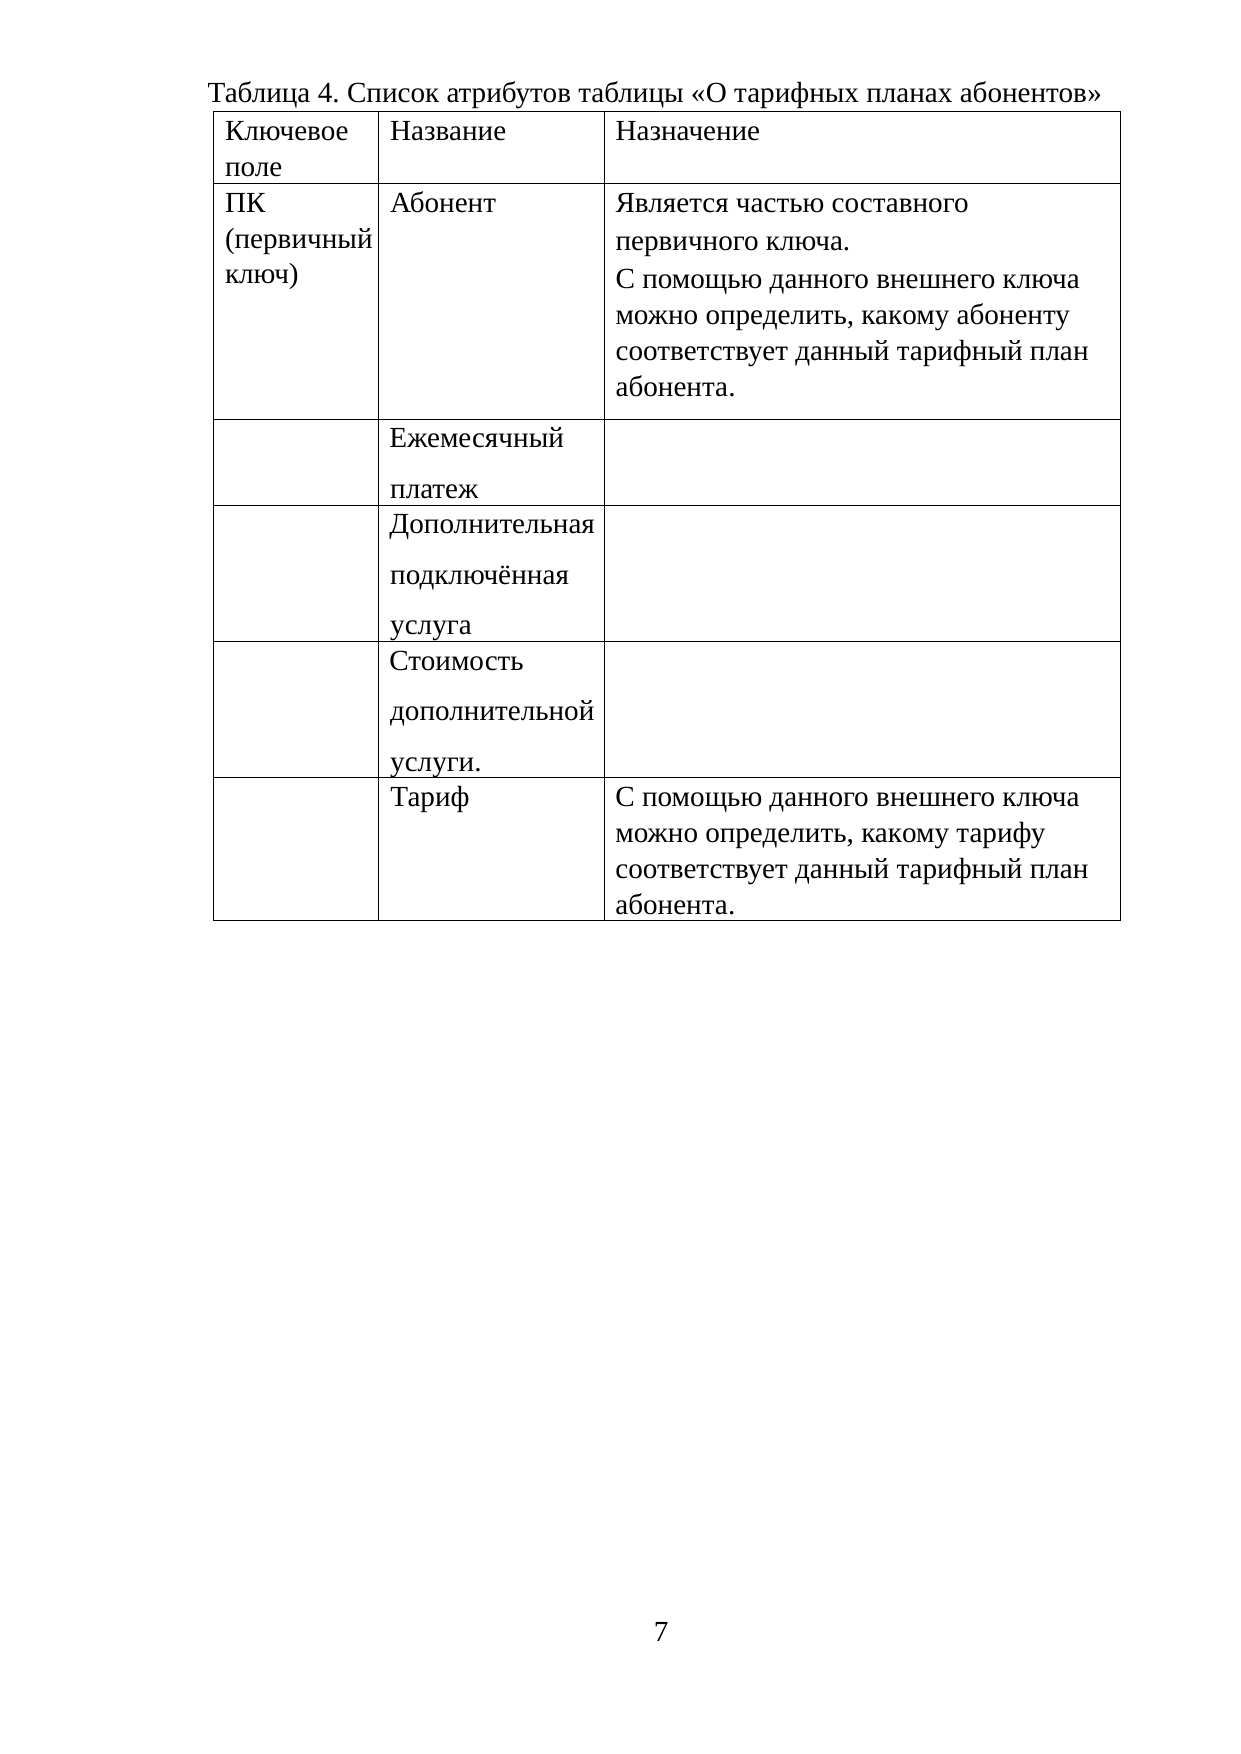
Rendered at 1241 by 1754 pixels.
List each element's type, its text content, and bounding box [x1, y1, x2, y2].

table_cell [214, 420, 378, 504]
table_header Название [379, 112, 604, 183]
table_cell [214, 642, 378, 777]
table_cell Является частью составного первичного ключа. С помощью данного внешнего ключа можно определить, какому абоненту соответствует данный тарифный план абонента. [605, 184, 1120, 418]
text Таблица 4. Список атрибутов таблицы «О тарифных планах абонентов» [177, 75, 1109, 108]
table_cell Тариф [379, 778, 604, 920]
table_cell [214, 778, 378, 920]
table_header Назначение [605, 112, 1120, 183]
table_cell [214, 506, 378, 641]
table_cell [605, 506, 1120, 641]
table_cell Стоимость дополнительной услуги. [379, 642, 604, 777]
table_cell Абонент [379, 184, 604, 418]
table_cell Дополнительная подключённая услуга [379, 506, 604, 641]
table_cell Ежемесячный платеж [379, 420, 604, 504]
table_cell [605, 420, 1120, 504]
table_cell [605, 642, 1120, 777]
table_cell С помощью данного внешнего ключа можно определить, какому тарифу соответствует данный тарифный план абонента. [605, 778, 1120, 920]
table_header Ключевое поле [214, 112, 378, 183]
table_cell ПК (первичный ключ) [214, 184, 378, 418]
